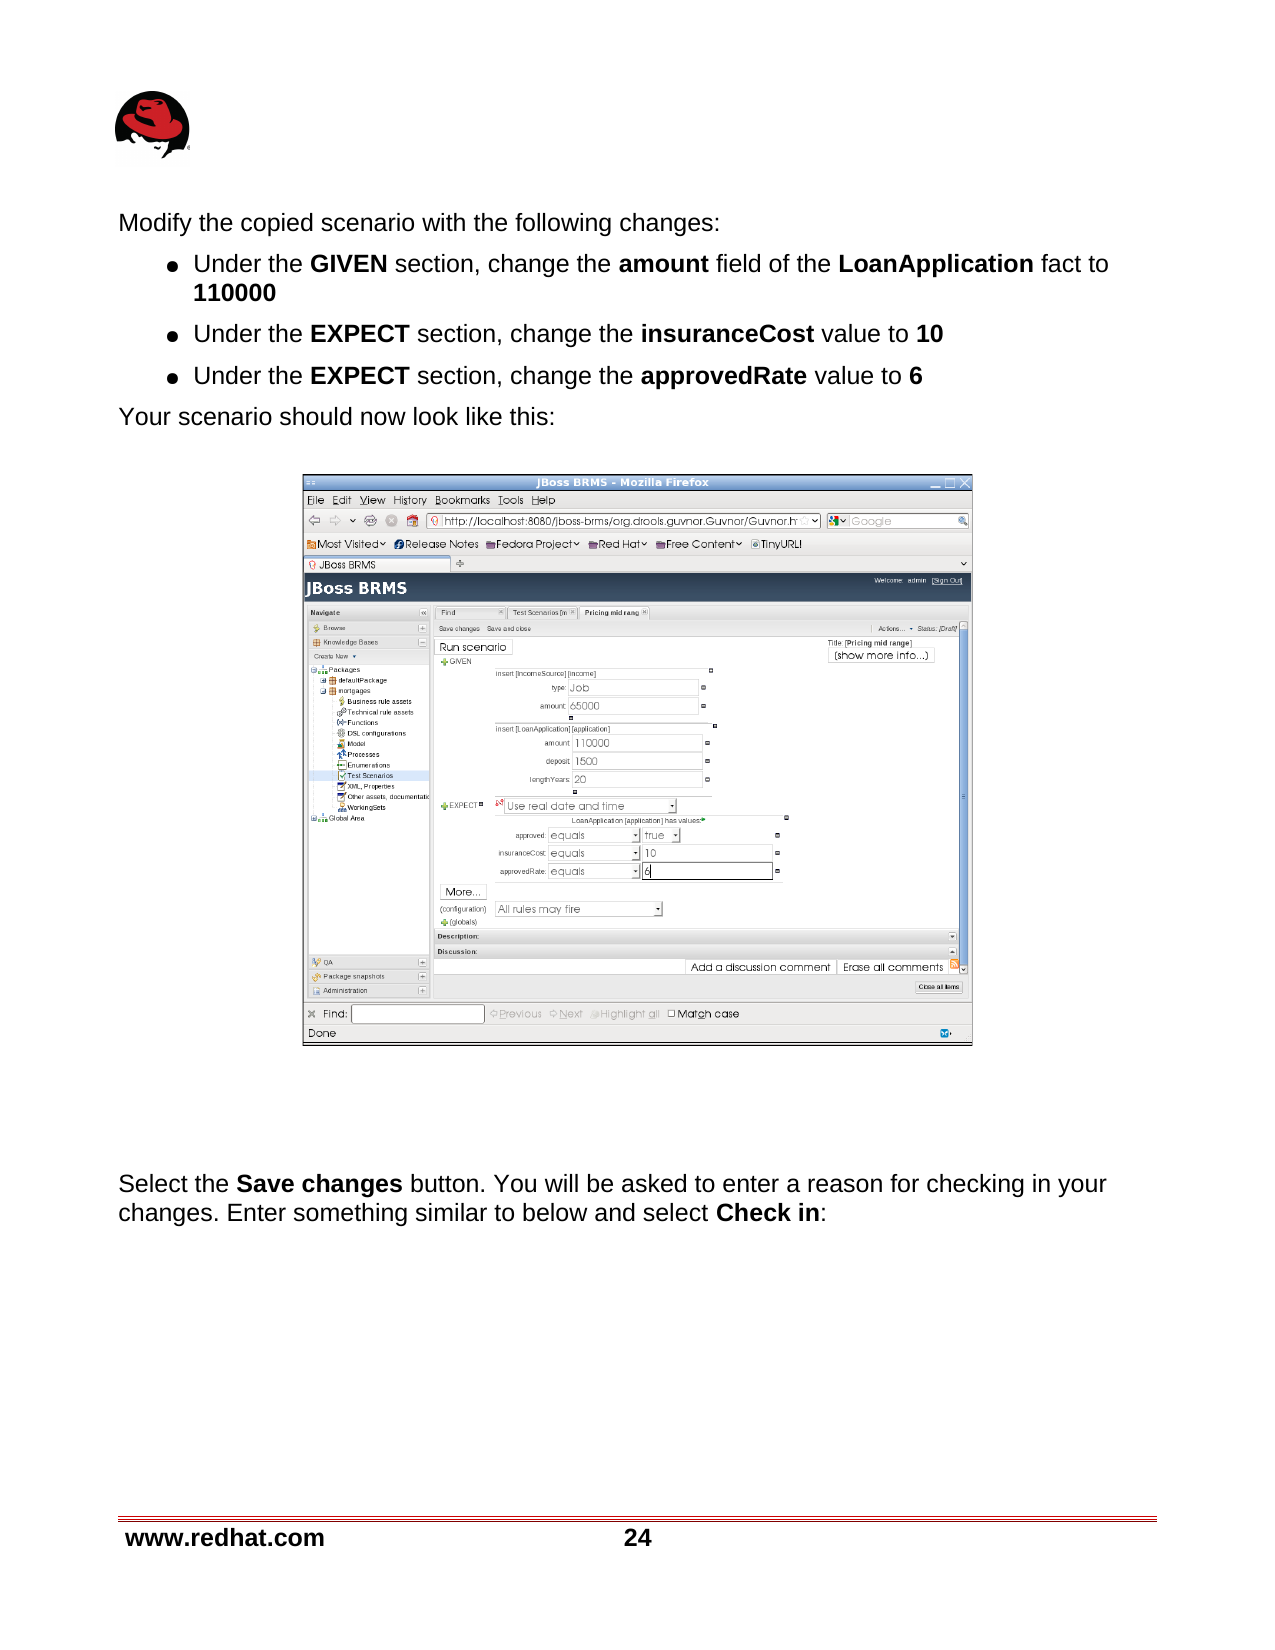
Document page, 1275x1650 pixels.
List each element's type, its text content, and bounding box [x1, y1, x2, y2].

picture [115, 91, 190, 167]
list Under the EXPECT section, change the insuranceCost value to 10 [165, 319, 1157, 348]
text Modify the copied scenario with the following changes: [118, 208, 1157, 237]
list Under the EXPECT section, change the approvedRate value to 6 [165, 361, 1157, 389]
text Select the Save changes button. You will be asked to enter a reason for checking in your changes. Enter something similar to below and select Check in: [118, 1169, 1157, 1227]
picture [302, 474, 973, 1046]
list Your scenario should now look like this: [118, 402, 1157, 431]
list Under the GIVEN section, change the amount field of the LoanApplication fact to 110000 [165, 249, 1157, 307]
